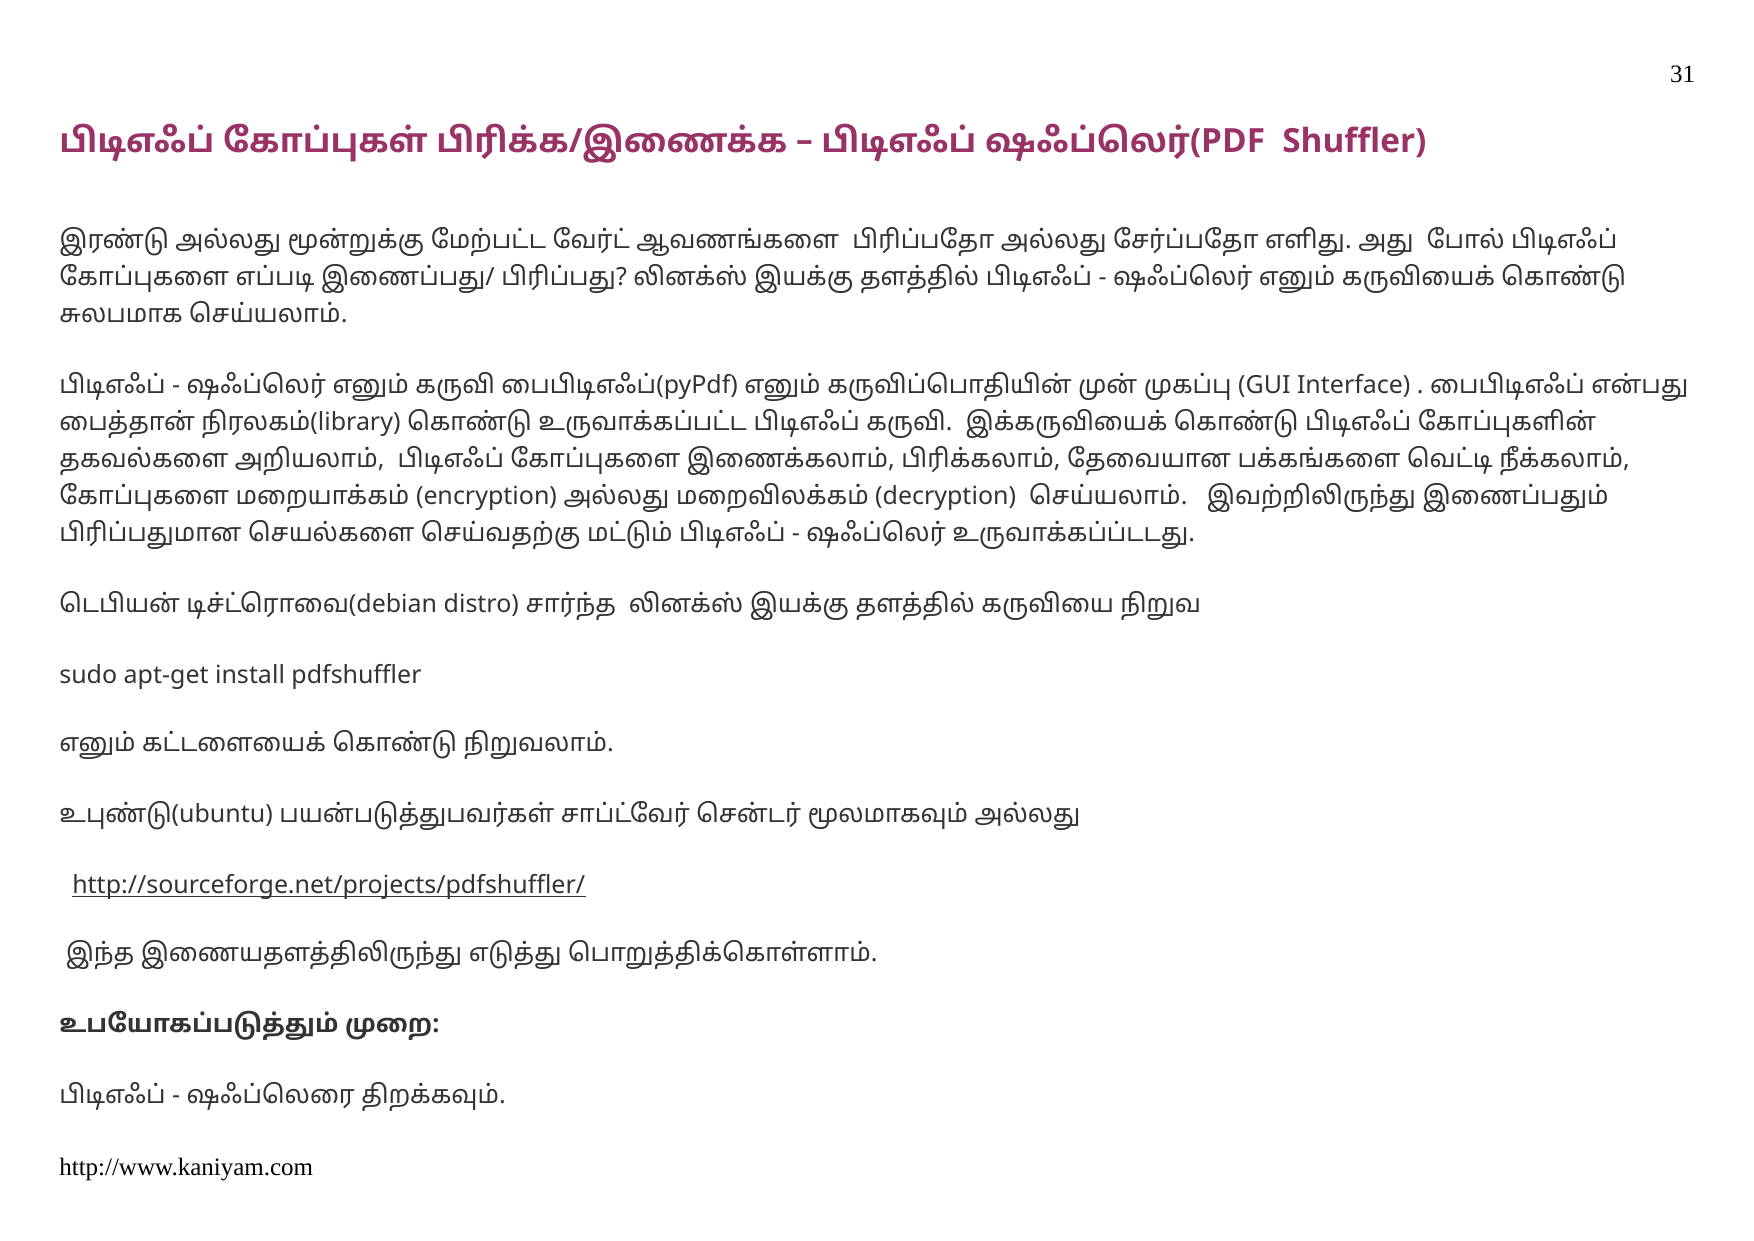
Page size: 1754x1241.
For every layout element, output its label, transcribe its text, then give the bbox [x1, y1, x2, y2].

text பிடிஎஃப் - ஷஃப்லெர் எனும் கருவி பைபிடிஎஃப்(pyPdf) எனும் கருவிப்பொதியின் முன் முகப்பு (GUI Interface) . பைபிடிஎஃப் என்பது பைத்தான் நிரலகம்(library) கொண்டு உருவாக்கப்பட்ட பிடிஎஃப் கருவி. இக்கருவியைக் கொண்டு பிடிஎஃப் கோப்புகளின் தகவல்களை அறியலாம், பிடிஎஃப் கோப்புகளை இணைக்கலாம், பிரிக்கலாம், தேவையான பக்கங்களை வெட்டி நீக்கலாம், கோப்புகளை மறையாக்கம் (encryption) அல்லது மறைவிலக்கம் (decryption) செய்யலாம். இவற்றிலிருந்து இணைப்பதும் பிரிப்பதுமான செயல்களை செய்வதற்கு மட்டும் பிடிஎஃப் - ஷஃப்லெர் உருவாக்கப்ப்டடது. [59, 367, 1695, 551]
list பிடிஎஃப் - ஷஃப்லெரை திறக்கவும். [59, 1077, 1695, 1114]
text எனும் கட்டளையைக் கொண்டு நிறுவலாம். [59, 725, 1695, 762]
subtitle பிடிஎஃப் கோப்புகள் பிரிக்க/இணைக்க – பிடிஎஃப் ஷஃப்லெர்(PDF Shuffler) [59, 117, 1695, 166]
text இந்த இணையதளத்திலிருந்து எடுத்து பொறுத்திக்கொள்ளாம். [59, 935, 1695, 972]
text டெபியன் டிச்ட்ரொவை(debian distro) சார்ந்த லினக்ஸ் இயக்கு தளத்தில் கருவியை நிறுவ [59, 586, 1695, 622]
text உபயோகப்படுத்தும் முறை: [59, 1006, 1695, 1043]
text உபுண்டு(ubuntu) பயன்படுத்துபவர்கள் சாப்ட்வேர் சென்டர் மூலமாகவும் அல்லது [59, 796, 1695, 833]
text sudo apt-get install pdfshuffler [59, 657, 1695, 691]
text http://sourceforge.net/projects/pdfshuffler/ [59, 867, 1695, 901]
text இரண்டு அல்லது மூன்றுக்கு மேற்பட்ட வேர்ட் ஆவணங்களை பிரிப்பதோ அல்லது சேர்ப்பதோ எளிது. அது போல் பிடிஎஃப் கோப்புகளை எப்படி இணைப்பது/ பிரிப்பது? லினக்ஸ் இயக்கு தளத்தில் பிடிஎஃப் - ஷஃப்லெர் எனும் கருவியைக் கொண்டு சுலபமாக செய்யலாம். [59, 222, 1695, 332]
